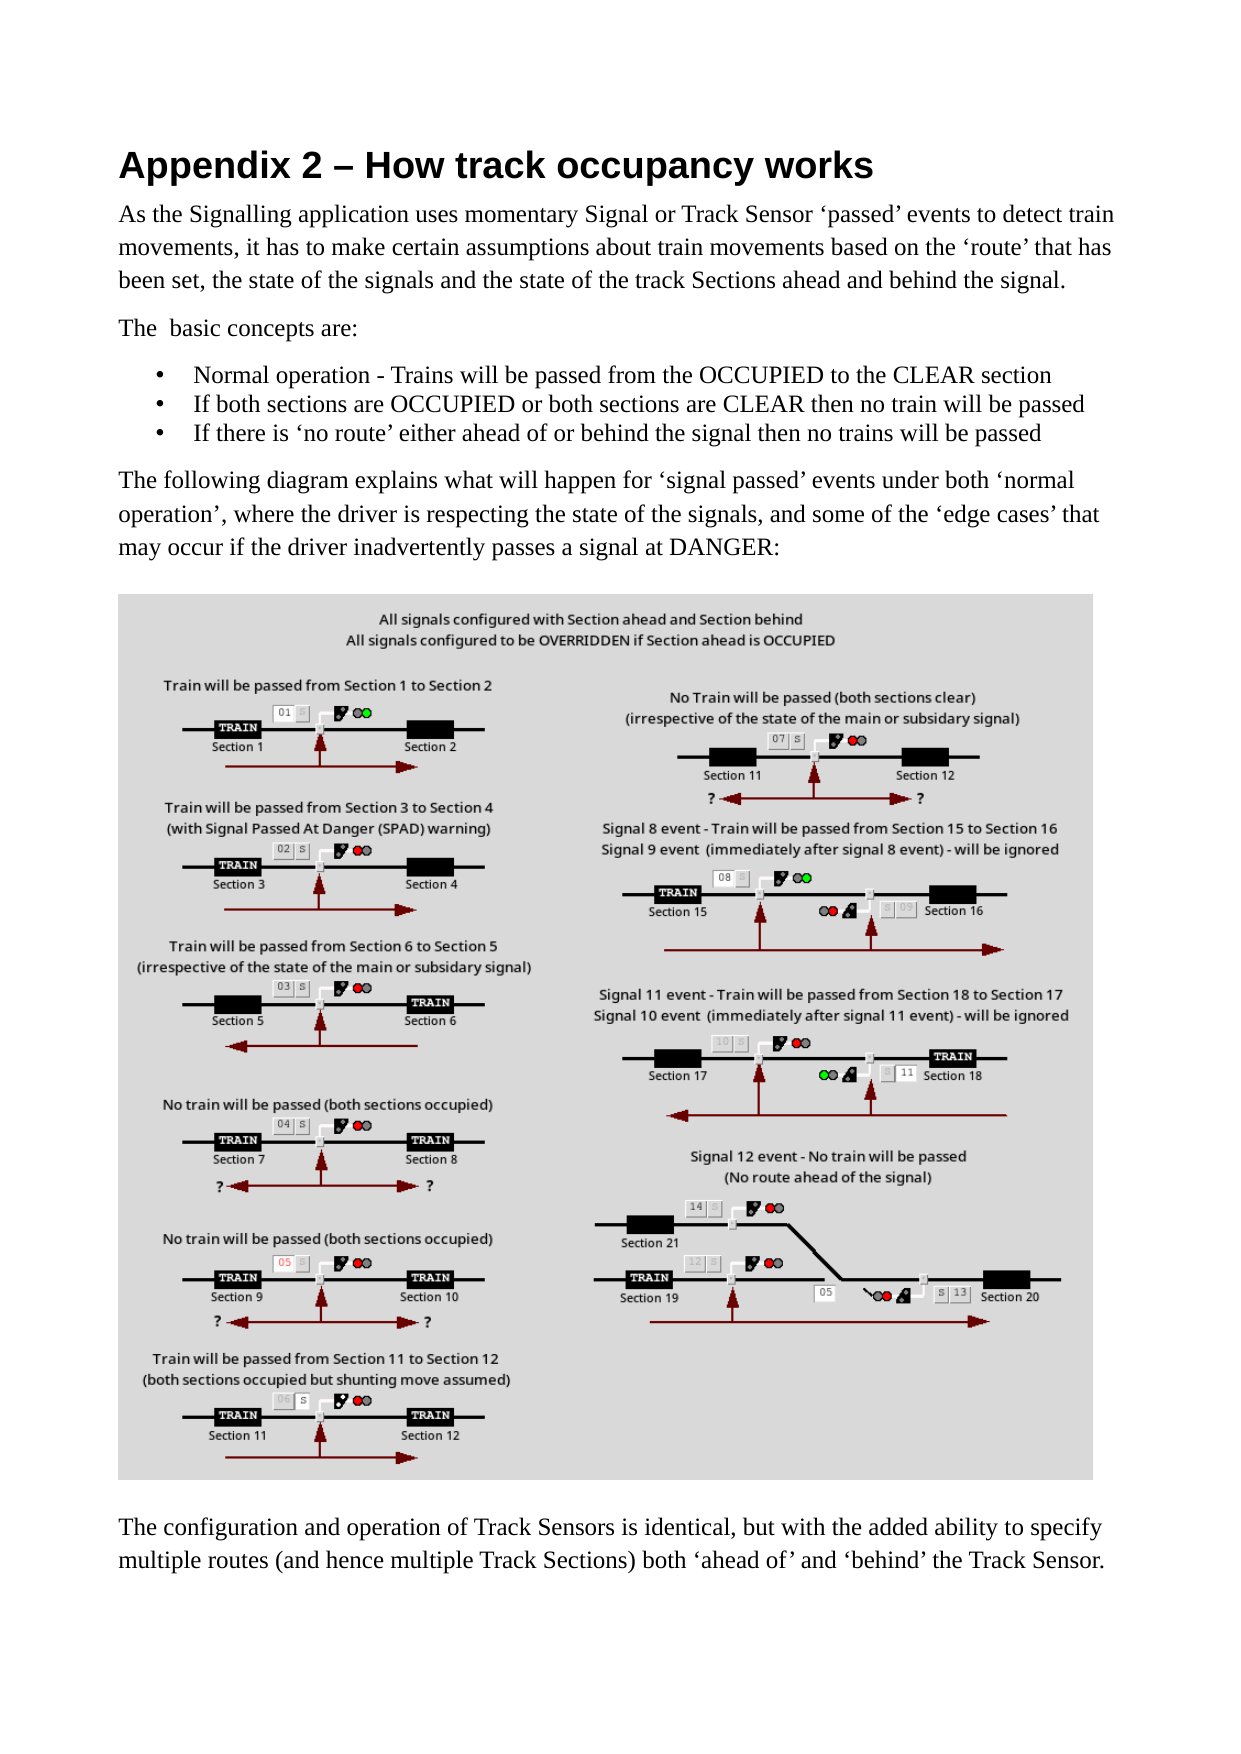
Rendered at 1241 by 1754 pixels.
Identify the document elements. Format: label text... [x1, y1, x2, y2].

text The following diagram explains what will happen for ‘signal passed’ events under both ‘normal operation’, where the driver is respecting the state of the signals, and some of the ‘edge cases’ that may occur if the driver inadvertently passes a signal at DANGER: [118, 466, 1122, 560]
subtitle Appendix 2 – How track occupancy works [118, 143, 1122, 187]
list If both sections are OCCUPIED or both sections are CLEAR then no train will be passed [156, 389, 1122, 418]
text As the Signalling application uses momentary Signal or Track Sensor ‘passed’ events to detect train movements, it has to make certain assumptions about train movements based on the ‘route’ that has been set, the state of the signals and the state of the track Sections ahead and behind the signal. [118, 199, 1122, 294]
picture [118, 594, 1094, 1480]
list If there is ‘no route’ either ahead of or behind the signal then no trains will be passed [156, 418, 1122, 447]
list Normal operation - Trains will be passed from the OCCUPIED to the CLEAR section [156, 361, 1122, 389]
text The configuration and operation of Track Sensors is identical, but with the added ability to specify multiple routes (and hence multiple Track Sections) both ‘ahead of’ and ‘behind’ the Track Sensor. [118, 1512, 1122, 1574]
text The basic concepts are: [118, 313, 1122, 342]
